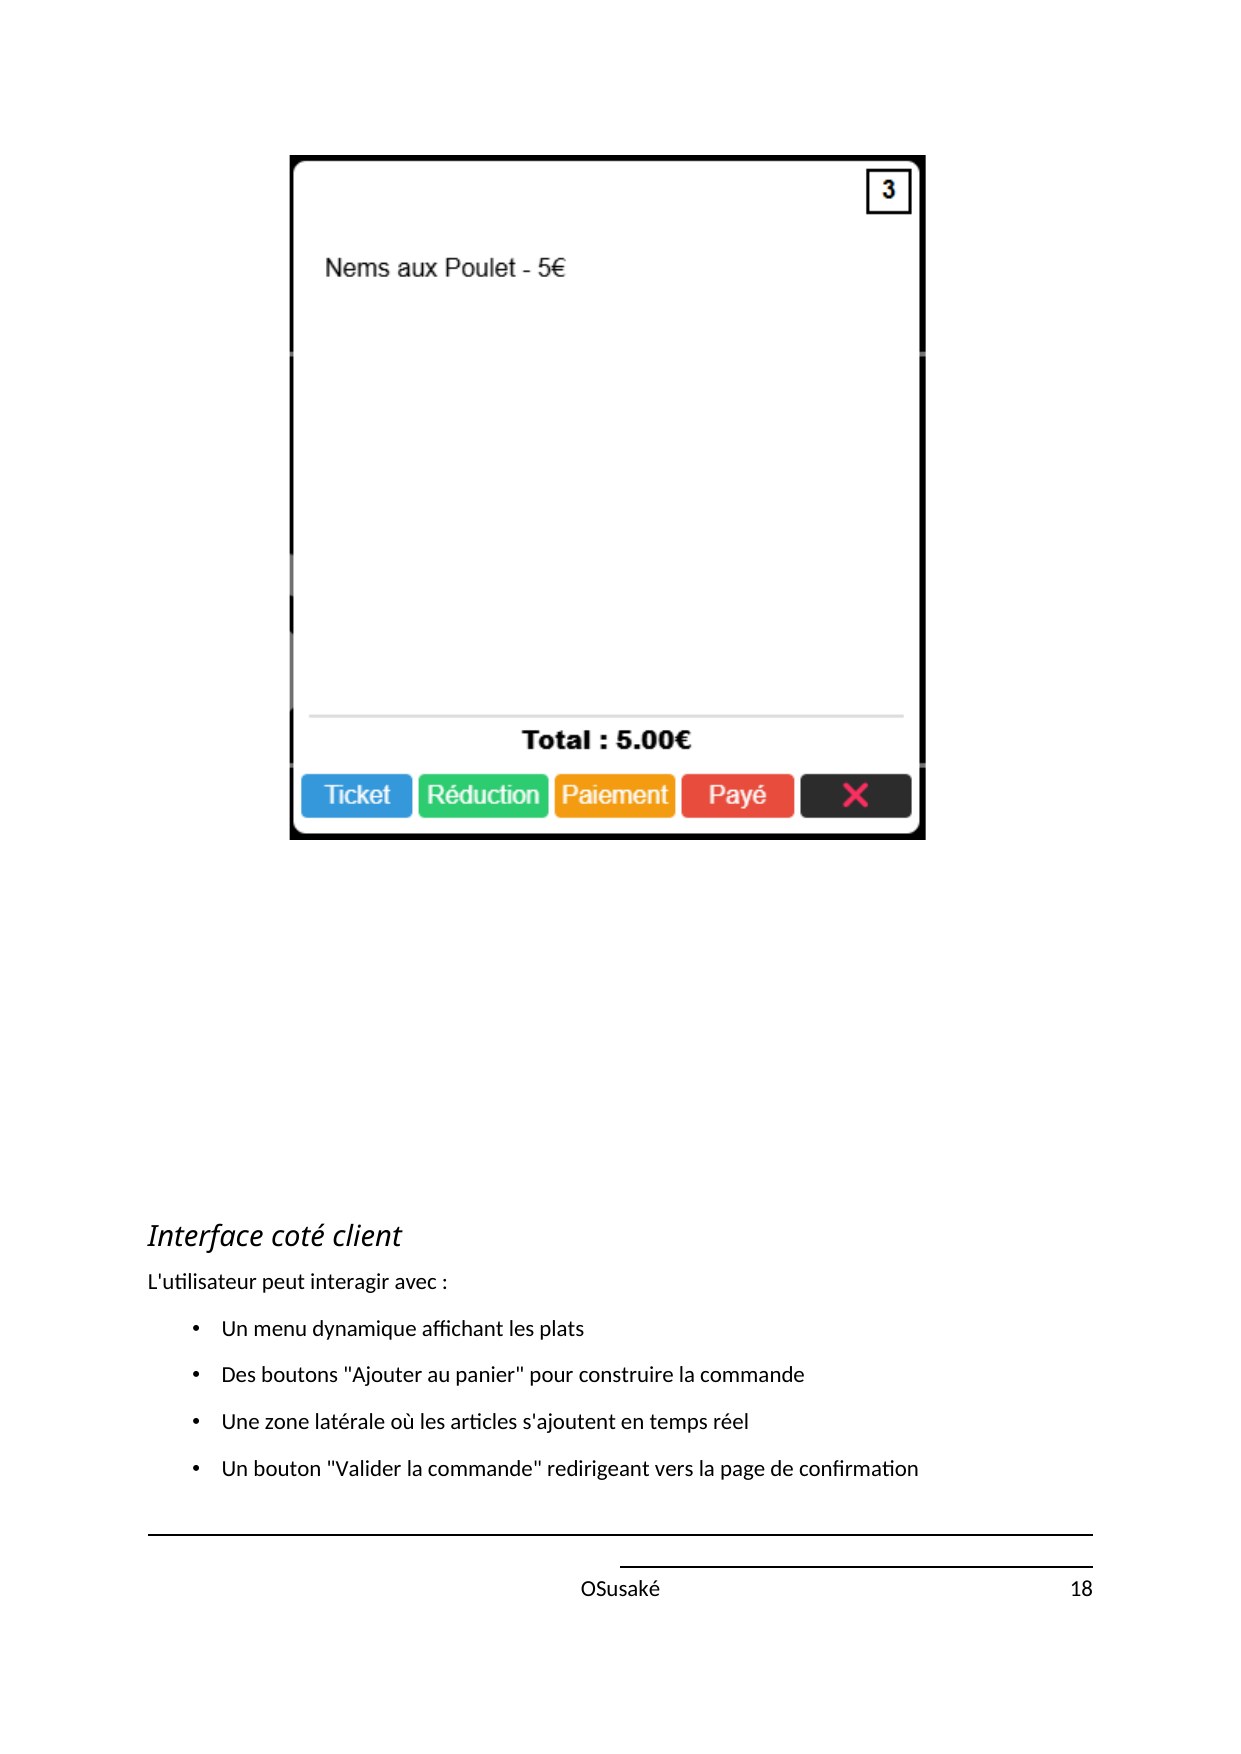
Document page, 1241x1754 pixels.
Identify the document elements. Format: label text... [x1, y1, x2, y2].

picture [289, 155, 926, 840]
text L'utilisateur peut interagir avec : [148, 1267, 1093, 1295]
list Un menu dynamique affichant les plats [192, 1314, 1093, 1342]
list Une zone latérale où les articles s'ajoutent en temps réel [192, 1407, 1093, 1435]
subtitle Interface coté client [148, 1215, 1093, 1255]
list Des boutons "Ajouter au panier" pour construire la commande [192, 1361, 1093, 1389]
list Un bouton "Valider la commande" redirigeant vers la page de confirmation [192, 1454, 1093, 1482]
